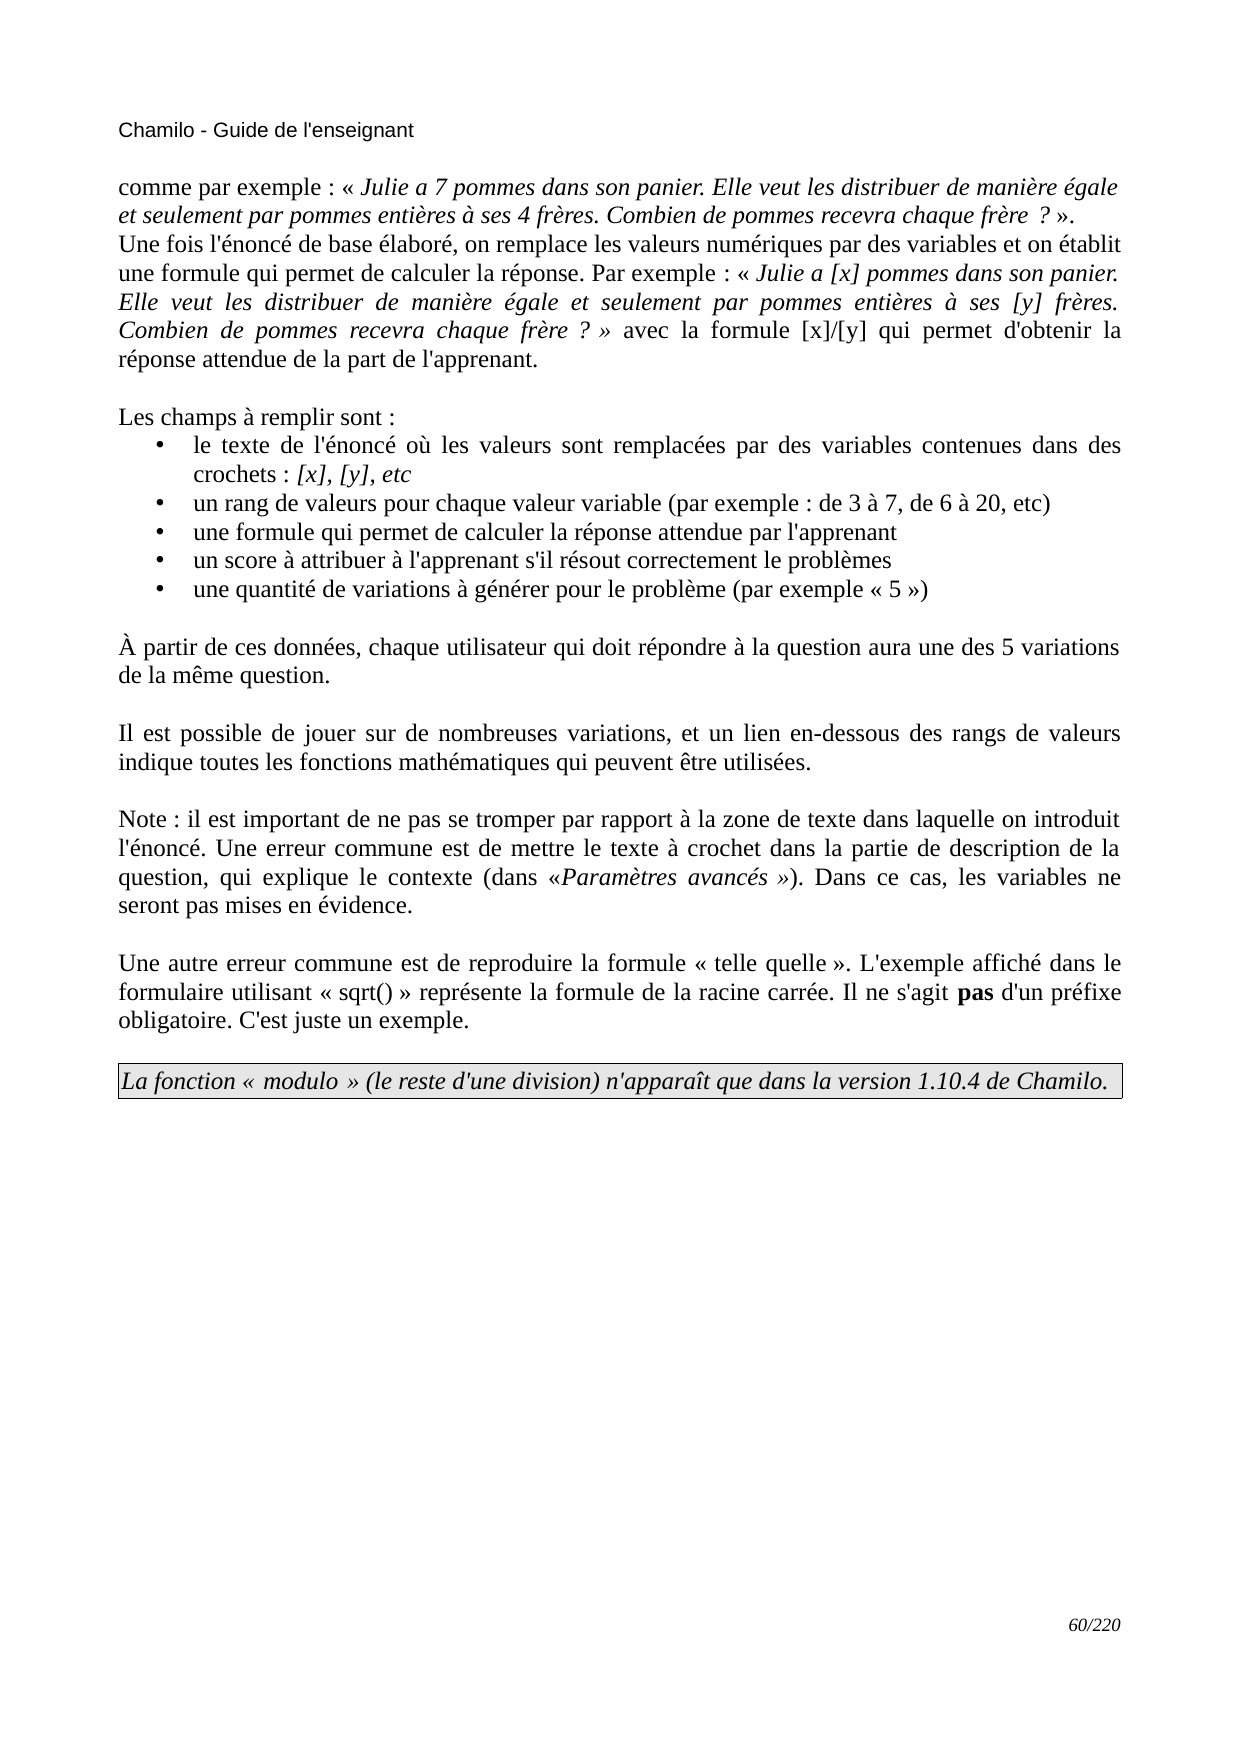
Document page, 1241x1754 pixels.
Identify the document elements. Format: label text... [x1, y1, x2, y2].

text Une fois l'énoncé de base élaboré, on remplace les valeurs numériques par des variables et on établit une formule qui permet de calculer la réponse. Par exemple : « Julie a [x] pommes dans son panier. Elle veut les distribuer de manière égale et seulement par pommes entières à ses [y] frères. Combien de pommes recevra chaque frère ? » avec la formule [x]/[y] qui permet d'obtenir la réponse attendue de la part de l'apprenant. [118, 229, 1122, 373]
list un rang de valeurs pour chaque valeur variable (par exemple : de 3 à 7, de 6 à 20, etc) [156, 488, 1122, 517]
text Les champs à remplir sont : [118, 402, 1122, 430]
list un score à attribuer à l'apprenant s'il résout correctement le problèmes [156, 545, 1122, 574]
text Note : il est important de ne pas se tromper par rapport à la zone de texte dans laquelle on introduit l'énoncé. Une erreur commune est de mettre le texte à crochet dans la partie de description de la question, qui explique le contexte (dans «Paramètres avancés »). Dans ce cas, les variables ne seront pas mises en évidence. [118, 804, 1122, 919]
text À partir de ces données, chaque utilisateur qui doit répondre à la question aura une des 5 variations de la même question. [118, 632, 1122, 689]
list le texte de l'énoncé où les valeurs sont remplacées par des variables contenues dans des crochets : [x], [y], etc [156, 430, 1122, 488]
text comme par exemple : « Julie a 7 pommes dans son panier. Elle veut les distribuer de manière égale et seulement par pommes entières à ses 4 frères. Combien de pommes recevra chaque frère ? ». [118, 172, 1122, 229]
text Une autre erreur commune est de reproduire la formule « telle quelle ». L'exemple affiché dans le formulaire utilisant « sqrt() » représente la formule de la racine carrée. Il ne s'agit pas d'un préfixe obligatoire. C'est juste un exemple. [118, 948, 1122, 1034]
text Il est possible de jouer sur de nombreuses variations, et un lien en-dessous des rangs de valeurs indique toutes les fonctions mathématiques qui peuvent être utilisées. [118, 718, 1122, 775]
list une quantité de variations à générer pour le problème (par exemple « 5 ») [156, 574, 1122, 603]
list une formule qui permet de calculer la réponse attendue par l'apprenant [156, 517, 1122, 545]
text La fonction « modulo » (le reste d'une division) n'apparaît que dans la version 1.10.4 de Chamilo. [119, 1064, 1122, 1098]
